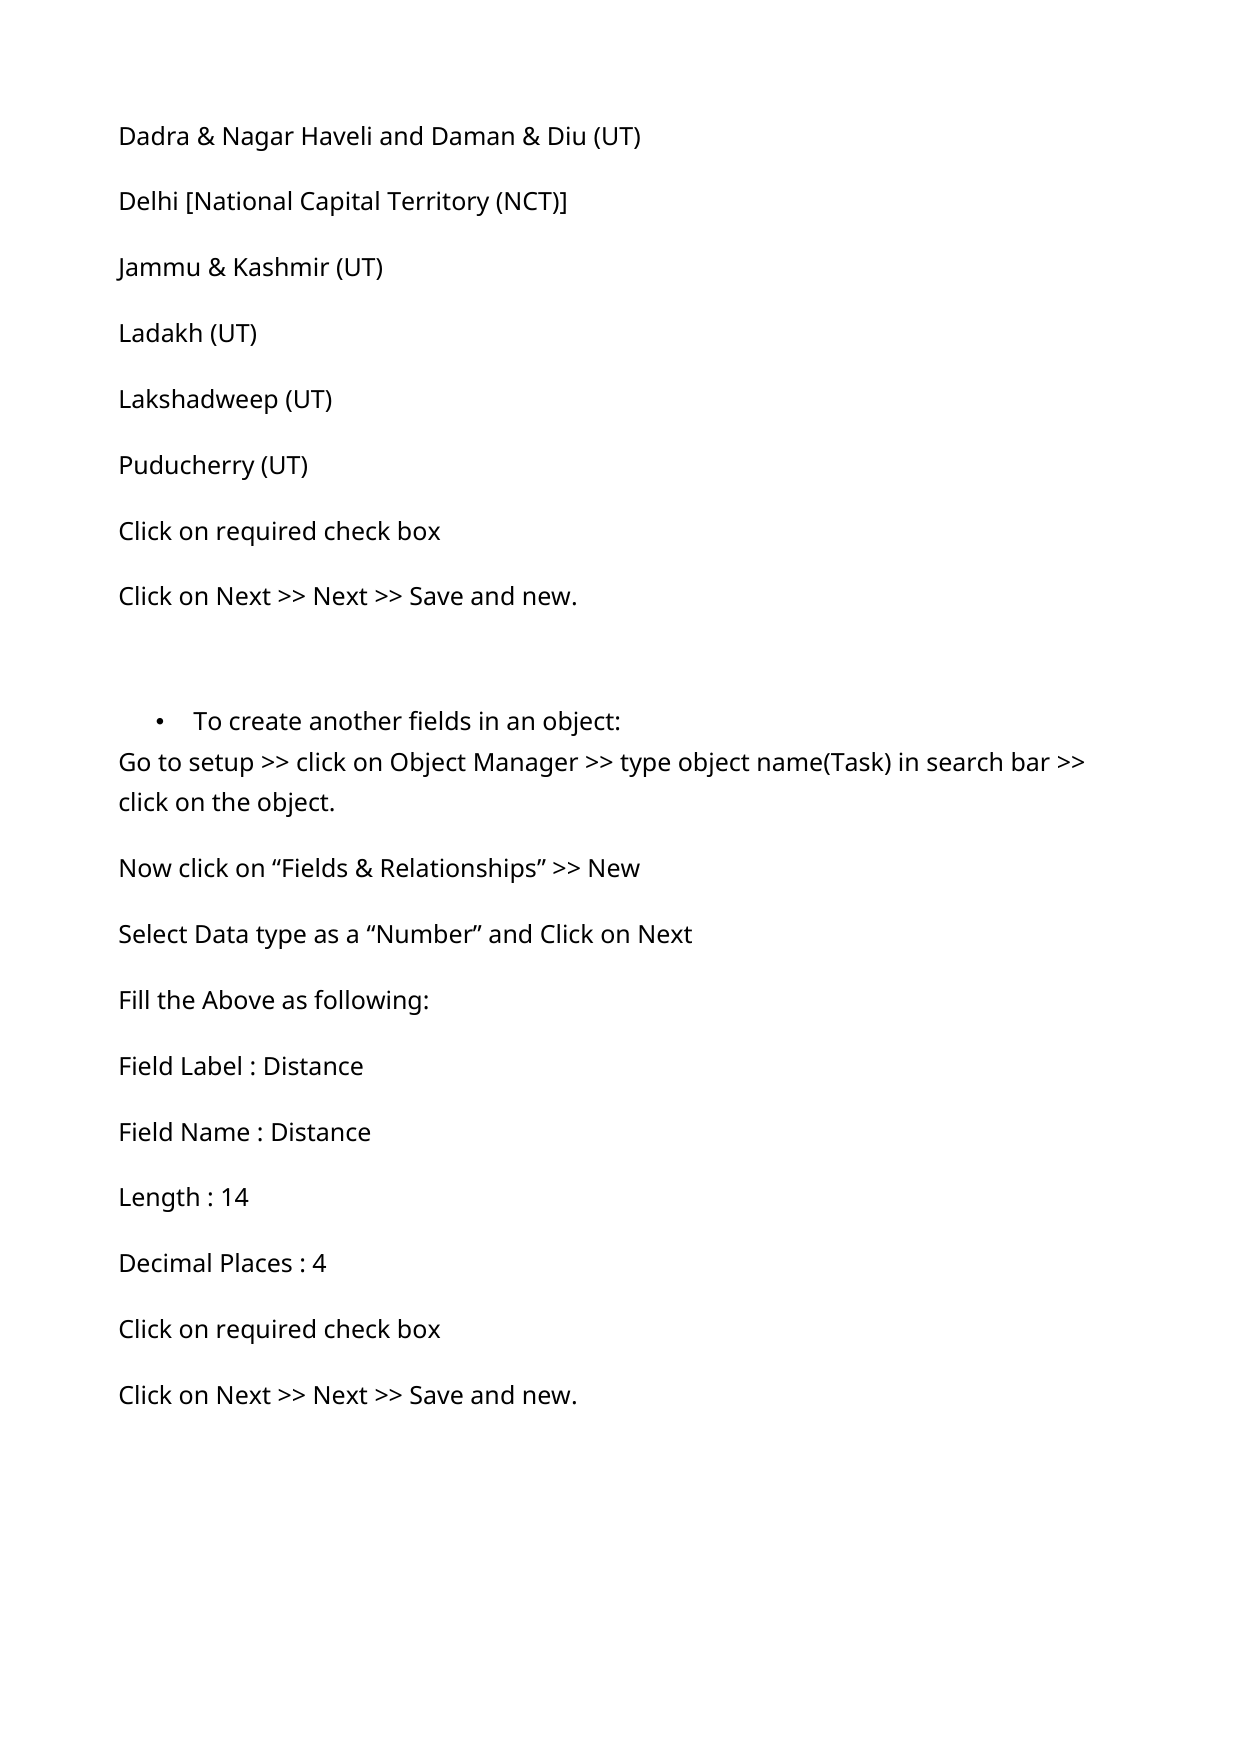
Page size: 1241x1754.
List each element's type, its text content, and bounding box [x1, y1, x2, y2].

text Click on Next >> Next >> Save and new. [118, 579, 1122, 613]
text Jammu & Kashmir (UT) [118, 250, 1122, 284]
text Click on required check box [118, 513, 1122, 547]
text Go to setup >> click on Object Manager >> type object name(Task) in search bar >> click on the object. [118, 744, 1122, 819]
list To create another fields in an object: [156, 703, 1122, 737]
text Delhi [National Capital Territory (NCT)] [118, 184, 1122, 218]
text Length : 14 [118, 1180, 1122, 1214]
text Lakshadweep (UT) [118, 381, 1122, 416]
text Decimal Places : 4 [118, 1246, 1122, 1280]
text Click on Next >> Next >> Save and new. [118, 1377, 1122, 1412]
text Field Name : Distance [118, 1114, 1122, 1148]
text Select Data type as a “Number” and Click on Next [118, 917, 1122, 951]
text Dadra & Nagar Haveli and Daman & Diu (UT) [118, 118, 1122, 152]
text Ladakh (UT) [118, 316, 1122, 350]
text Puducherry (UT) [118, 447, 1122, 481]
text Field Label : Distance [118, 1048, 1122, 1082]
text Now click on “Fields & Relationships” >> New [118, 851, 1122, 885]
text Click on required check box [118, 1312, 1122, 1346]
text Fill the Above as following: [118, 982, 1122, 1017]
